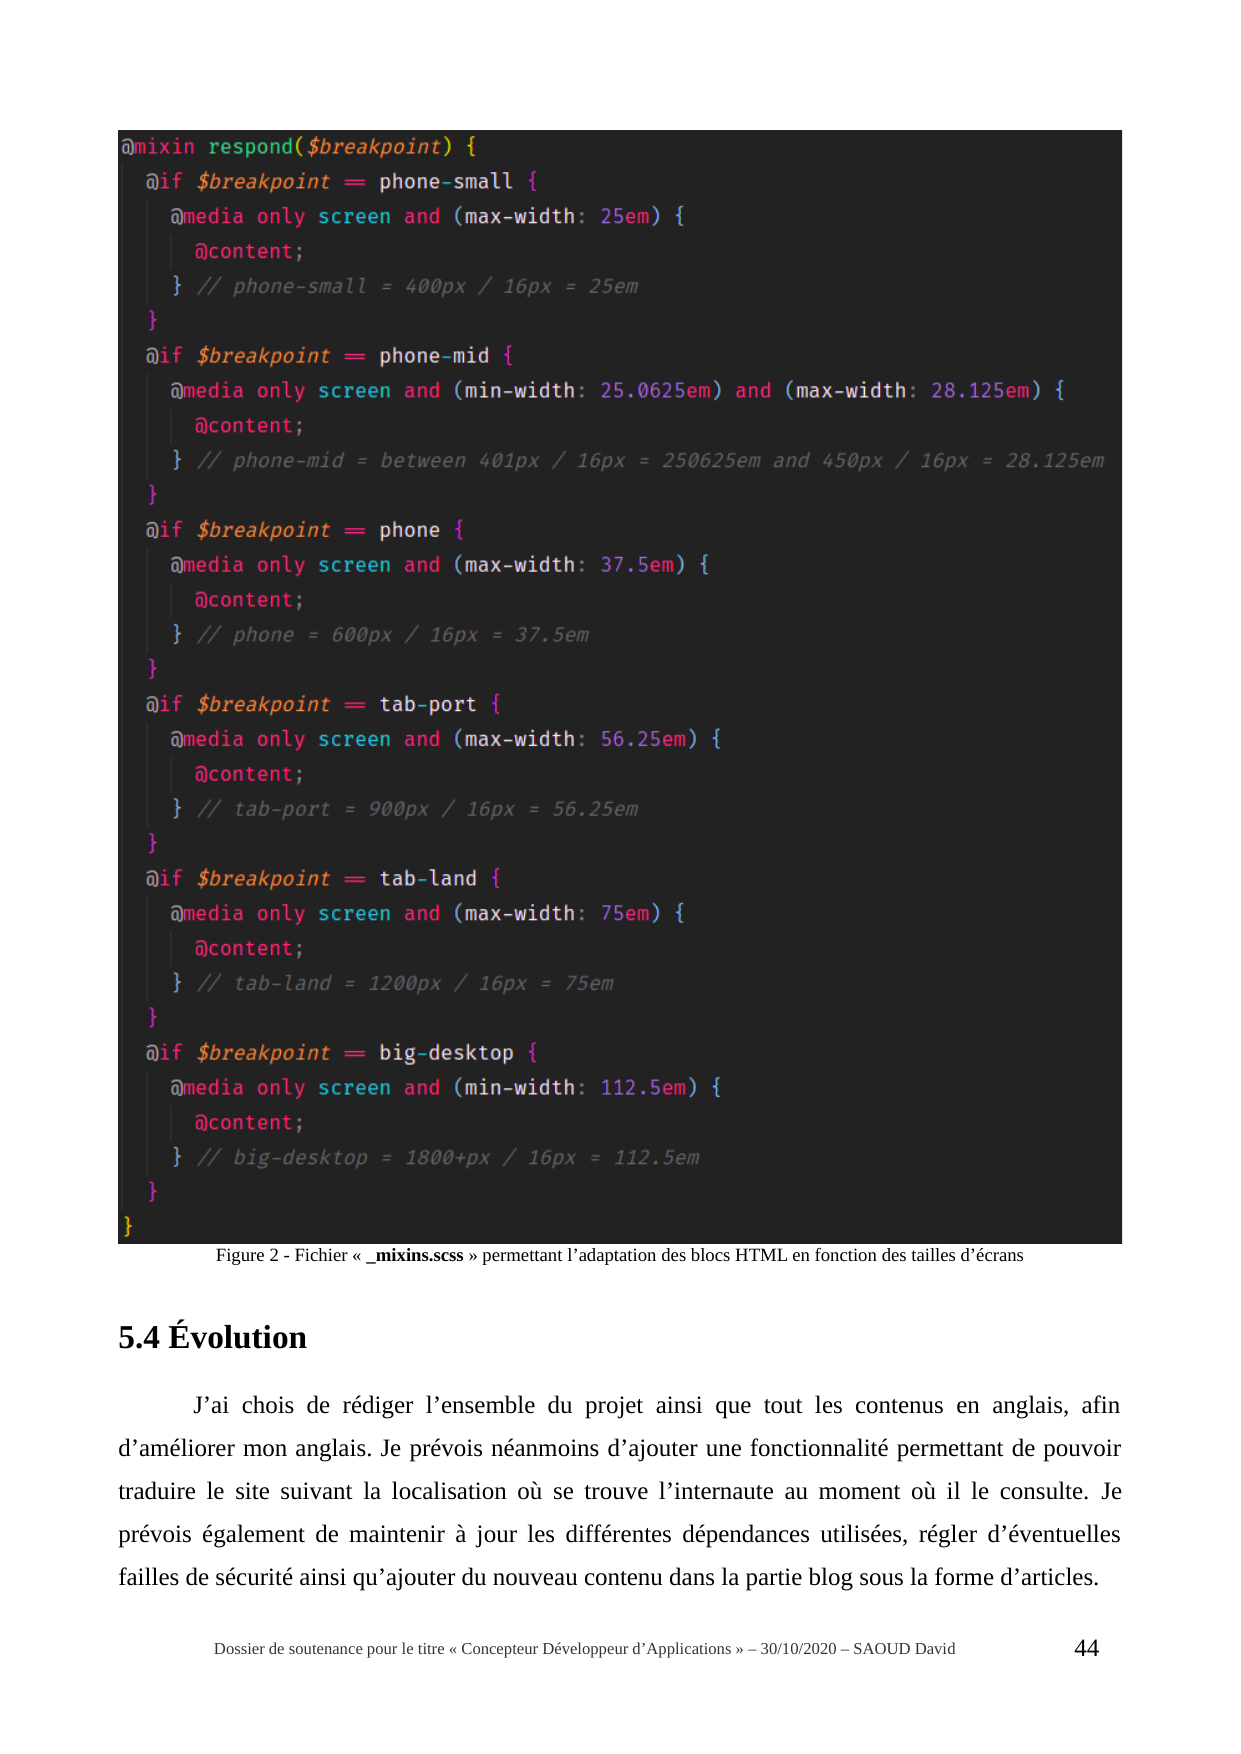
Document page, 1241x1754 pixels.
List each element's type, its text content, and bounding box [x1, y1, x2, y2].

text J’ai chois de rédiger l’ensemble du projet ainsi que tout les contenus en anglais, afin d’améliorer mon anglais. Je prévois néanmoins d’ajouter une fonctionnalité permettant de pouvoir traduire le site suivant la localisation où se trouve l’internaute au moment où il le consulte. Je prévois également de maintenir à jour les différentes dépendances utilisées, régler d’éventuelles failles de sécurité ainsi qu’ajouter du nouveau contenu dans la partie blog sous la forme d’articles. [118, 1390, 1122, 1591]
picture [118, 130, 1123, 1244]
subtitle 5.4 Évolution [118, 1317, 1122, 1356]
text Figure 2 - Fichier « _mixins.scss » permettant l’adaptation des blocs HTML en fonction des tailles d’écrans [118, 1244, 1122, 1266]
